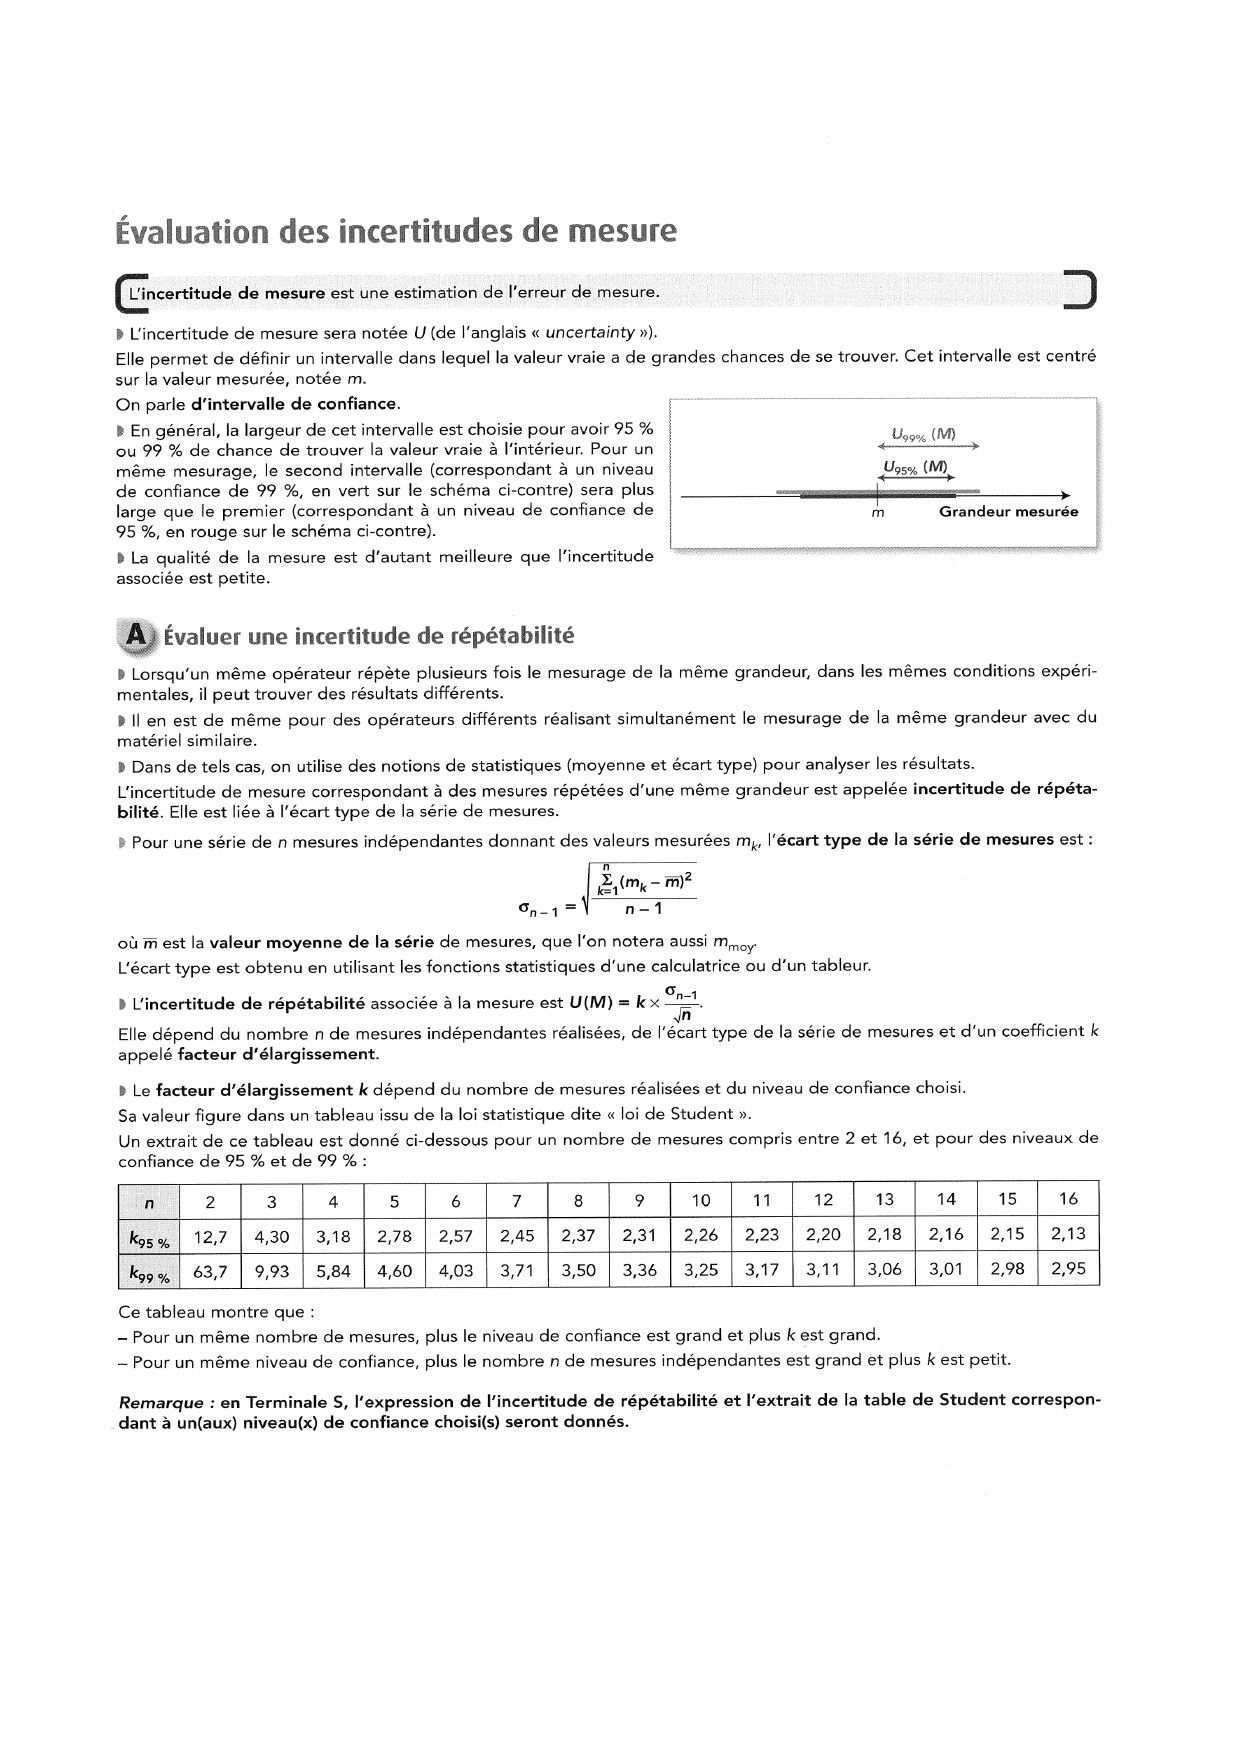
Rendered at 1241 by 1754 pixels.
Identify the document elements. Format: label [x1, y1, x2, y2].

picture [59, 59, 1182, 1532]
